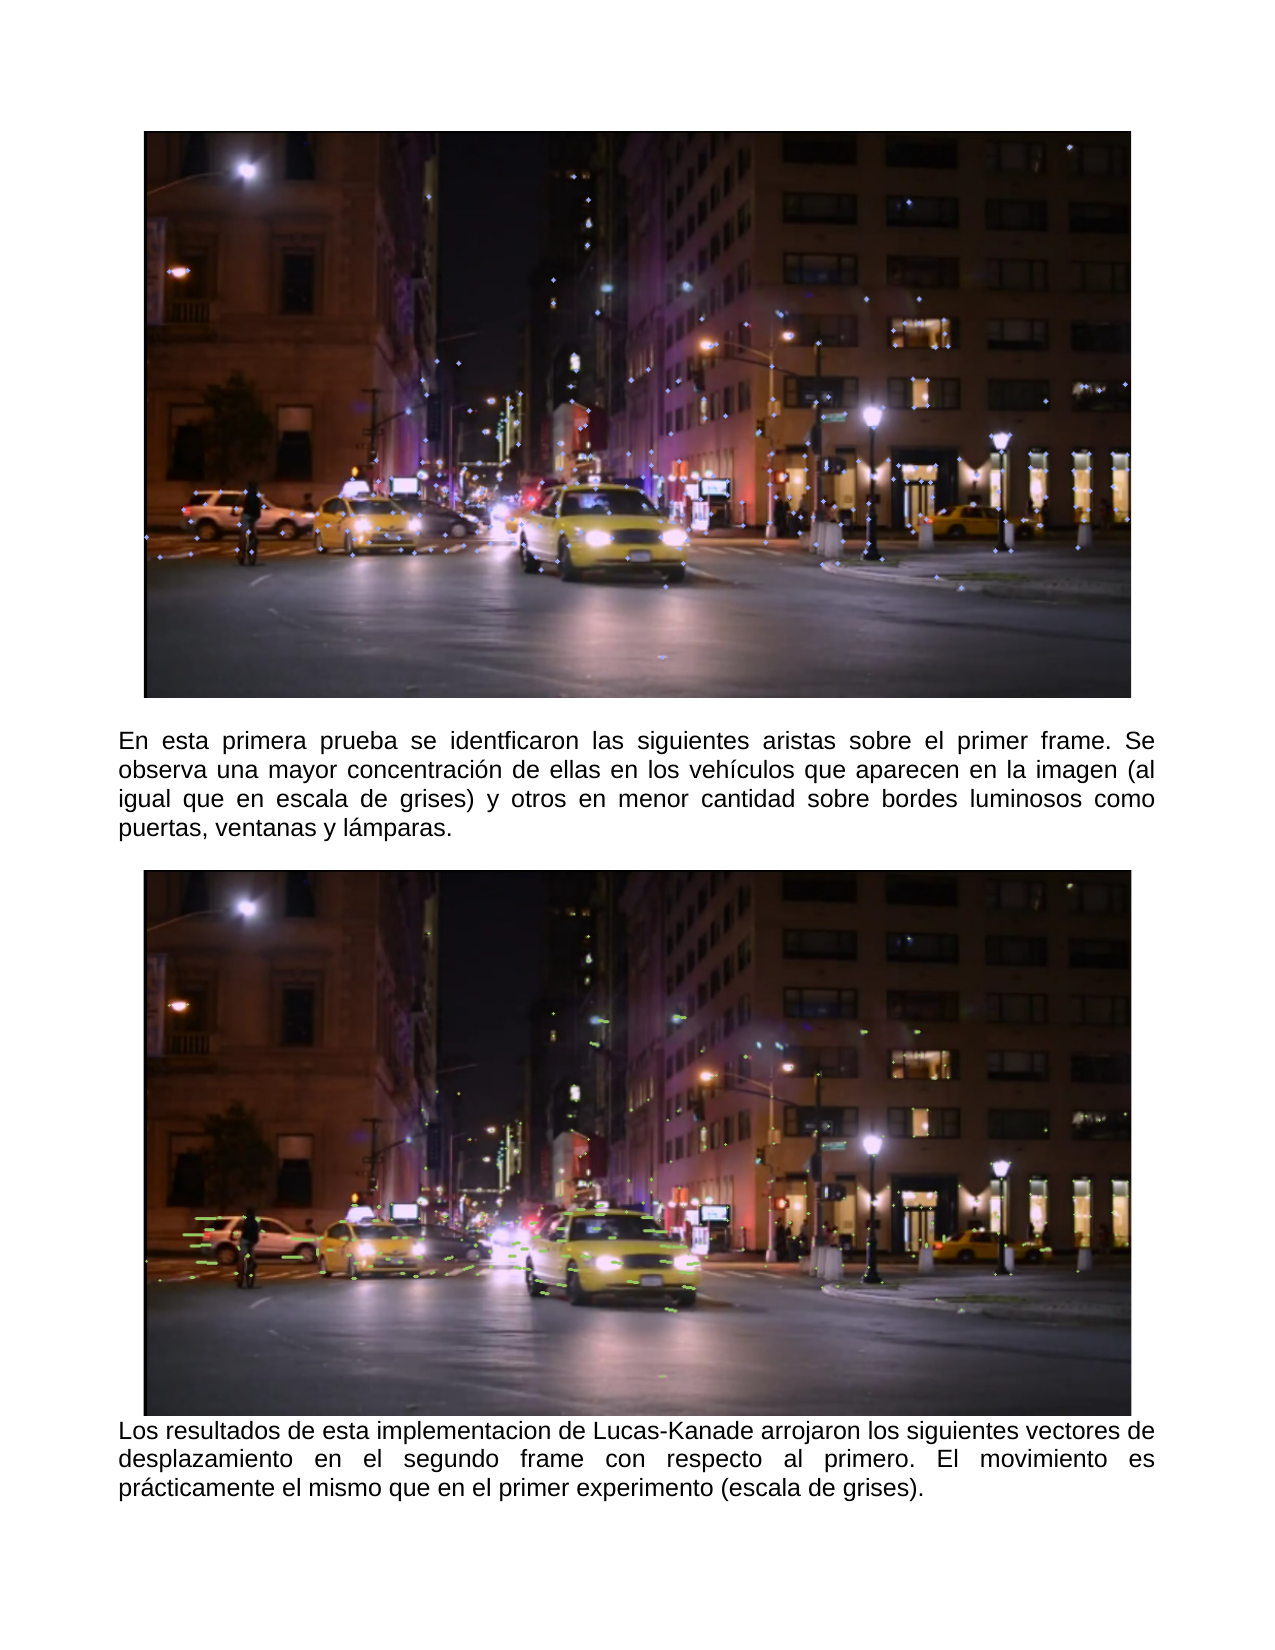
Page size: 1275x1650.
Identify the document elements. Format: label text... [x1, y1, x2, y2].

text Los resultados de esta implementacion de Lucas-Kanade arrojaron los siguientes vectores de desplazamiento en el segundo frame con respecto al primero. El movimiento es prácticamente el mismo que en el primer experimento (escala de grises). [118, 870, 1157, 1502]
picture [143, 131, 1132, 698]
picture [143, 870, 1132, 1416]
text En esta primera prueba se identficaron las siguientes aristas sobre el primer frame. Se observa una mayor concentración de ellas en los vehículos que aparecen en la imagen (al igual que en escala de grises) y otros en menor cantidad sobre bordes luminosos como puertas, ventanas y lámparas. [118, 726, 1157, 841]
